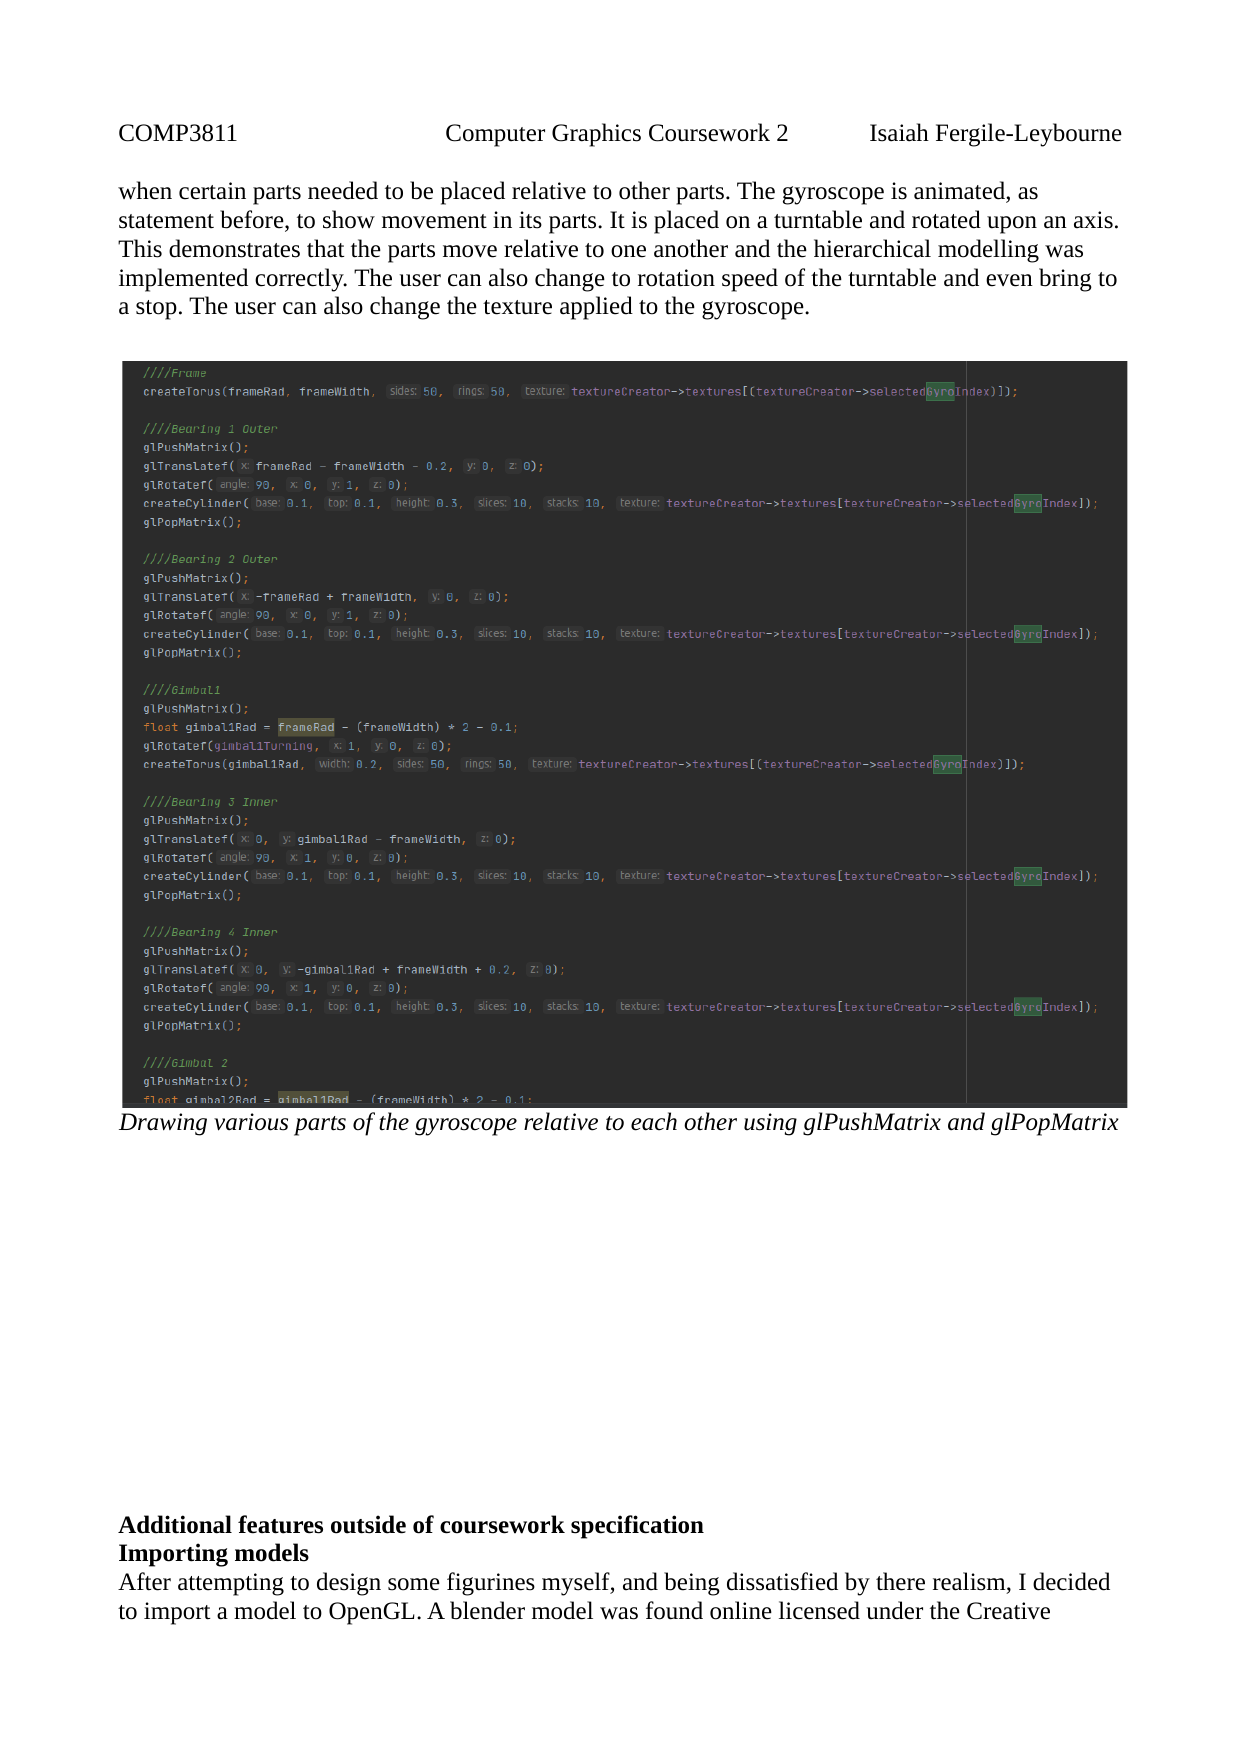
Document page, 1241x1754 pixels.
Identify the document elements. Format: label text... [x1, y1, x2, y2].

text Additional features outside of coursework specification [118, 1510, 1122, 1538]
text Importing models [118, 1538, 1122, 1567]
text After attempting to design some figurines myself, and being dissatisfied by there realism, I decided to import a model to OpenGL. A blender model was found online licensed under the Creative [118, 1567, 1122, 1625]
text Drawing various parts of the gyroscope relative to each other using glPushMatrix and glPopMatrix [118, 349, 1122, 1136]
picture [122, 361, 1128, 1108]
text when certain parts needed to be placed relative to other parts. The gyroscope is animated, as statement before, to show movement in its parts. It is placed on a turntable and rotated upon an axis. This demonstrates that the parts move relative to one another and the hierarchical modelling was implemented correctly. The user can also change to rotation speed of the turntable and even bring to a stop. The user can also change the texture applied to the gyroscope. [118, 176, 1122, 320]
